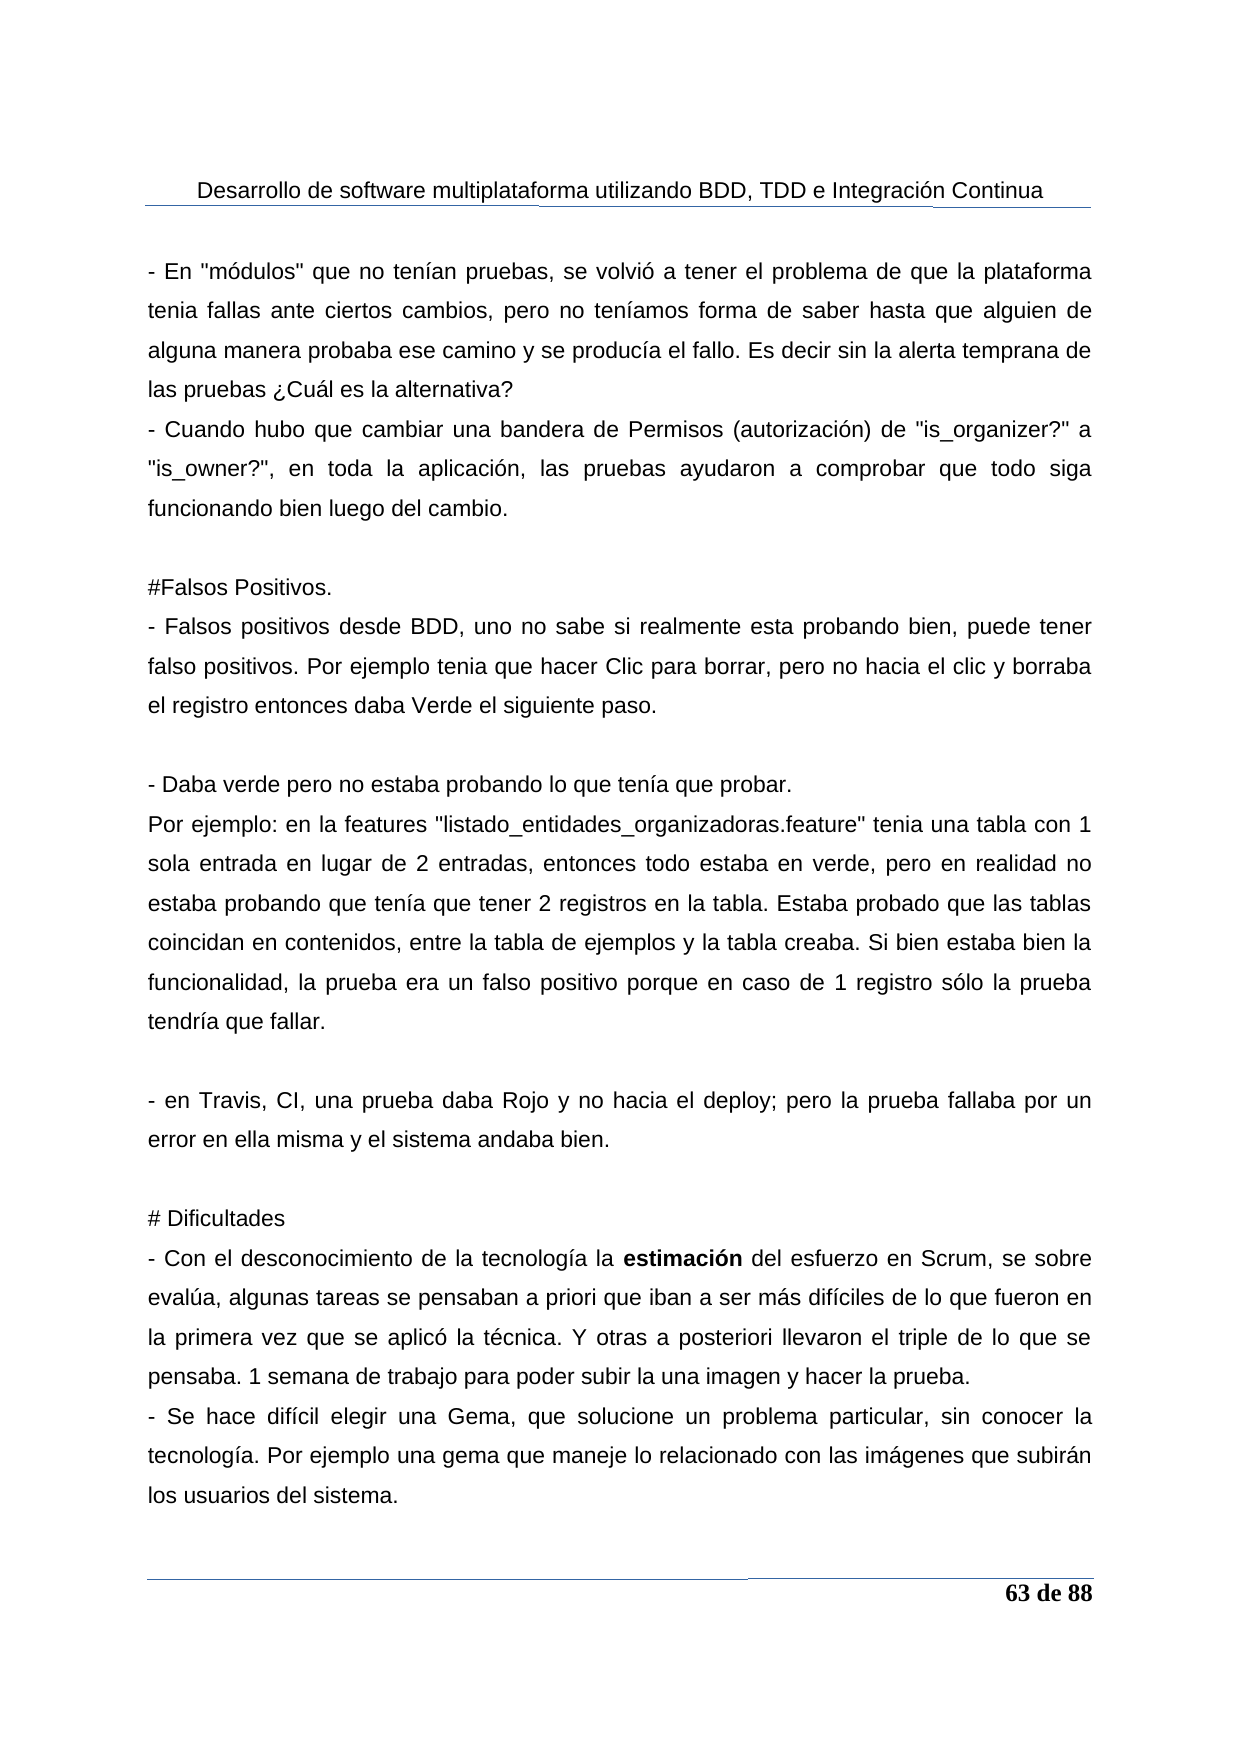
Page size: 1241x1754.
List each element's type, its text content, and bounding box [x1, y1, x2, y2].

text - En "módulos" que no tenían pruebas, se volvió a tener el problema de que la plataforma tenia fallas ante ciertos cambios, pero no teníamos forma de saber hasta que alguien de alguna manera probaba ese camino y se producía el fallo. Es decir sin la alerta temprana de las pruebas ¿Cuál es la alternativa? [148, 258, 1093, 403]
text - Daba verde pero no estaba probando lo que tenía que probar. [148, 771, 1093, 797]
text - en Travis, CI, una prueba daba Rojo y no hacia el deploy; pero la prueba fallaba por un error en ella misma y el sistema andaba bien. [148, 1087, 1093, 1153]
text - Cuando hubo que cambiar una bandera de Permisos (autorización) de "is_organizer?" a "is_owner?", en toda la aplicación, las pruebas ayudaron a comprobar que todo siga funcionando bien luego del cambio. [148, 416, 1093, 521]
text # Dificultades [148, 1205, 1093, 1232]
text #Falsos Positivos. [148, 574, 1093, 600]
text - Falsos positivos desde BDD, uno no sabe si realmente esta probando bien, puede tener falso positivos. Por ejemplo tenia que hacer Clic para borrar, pero no hacia el clic y borraba el registro entonces daba Verde el siguiente paso. [148, 613, 1093, 718]
text Por ejemplo: en la features "listado_entidades_organizadoras.feature" tenia una tabla con 1 sola entrada en lugar de 2 entradas, entonces todo estaba en verde, pero en realidad no estaba probando que tenía que tener 2 registros en la tabla. Estaba probado que las tablas coincidan en contenidos, entre la tabla de ejemplos y la tabla creaba. Si bien estaba bien la funcionalidad, la prueba era un falso positivo porque en caso de 1 registro sólo la prueba tendría que fallar. [148, 811, 1093, 1034]
text - Con el desconocimiento de la tecnología la estimación del esfuerzo en Scrum, se sobre evalúa, algunas tareas se pensaban a priori que iban a ser más difíciles de lo que fueron en la primera vez que se aplicó la técnica. Y otras a posteriori llevaron el triple de lo que se pensaba. 1 semana de trabajo para poder subir la una imagen y hacer la prueba. [148, 1245, 1093, 1389]
text - Se hace difícil elegir una Gema, que solucione un problema particular, sin conocer la tecnología. Por ejemplo una gema que maneje lo relacionado con las imágenes que subirán los usuarios del sistema. [148, 1403, 1093, 1508]
